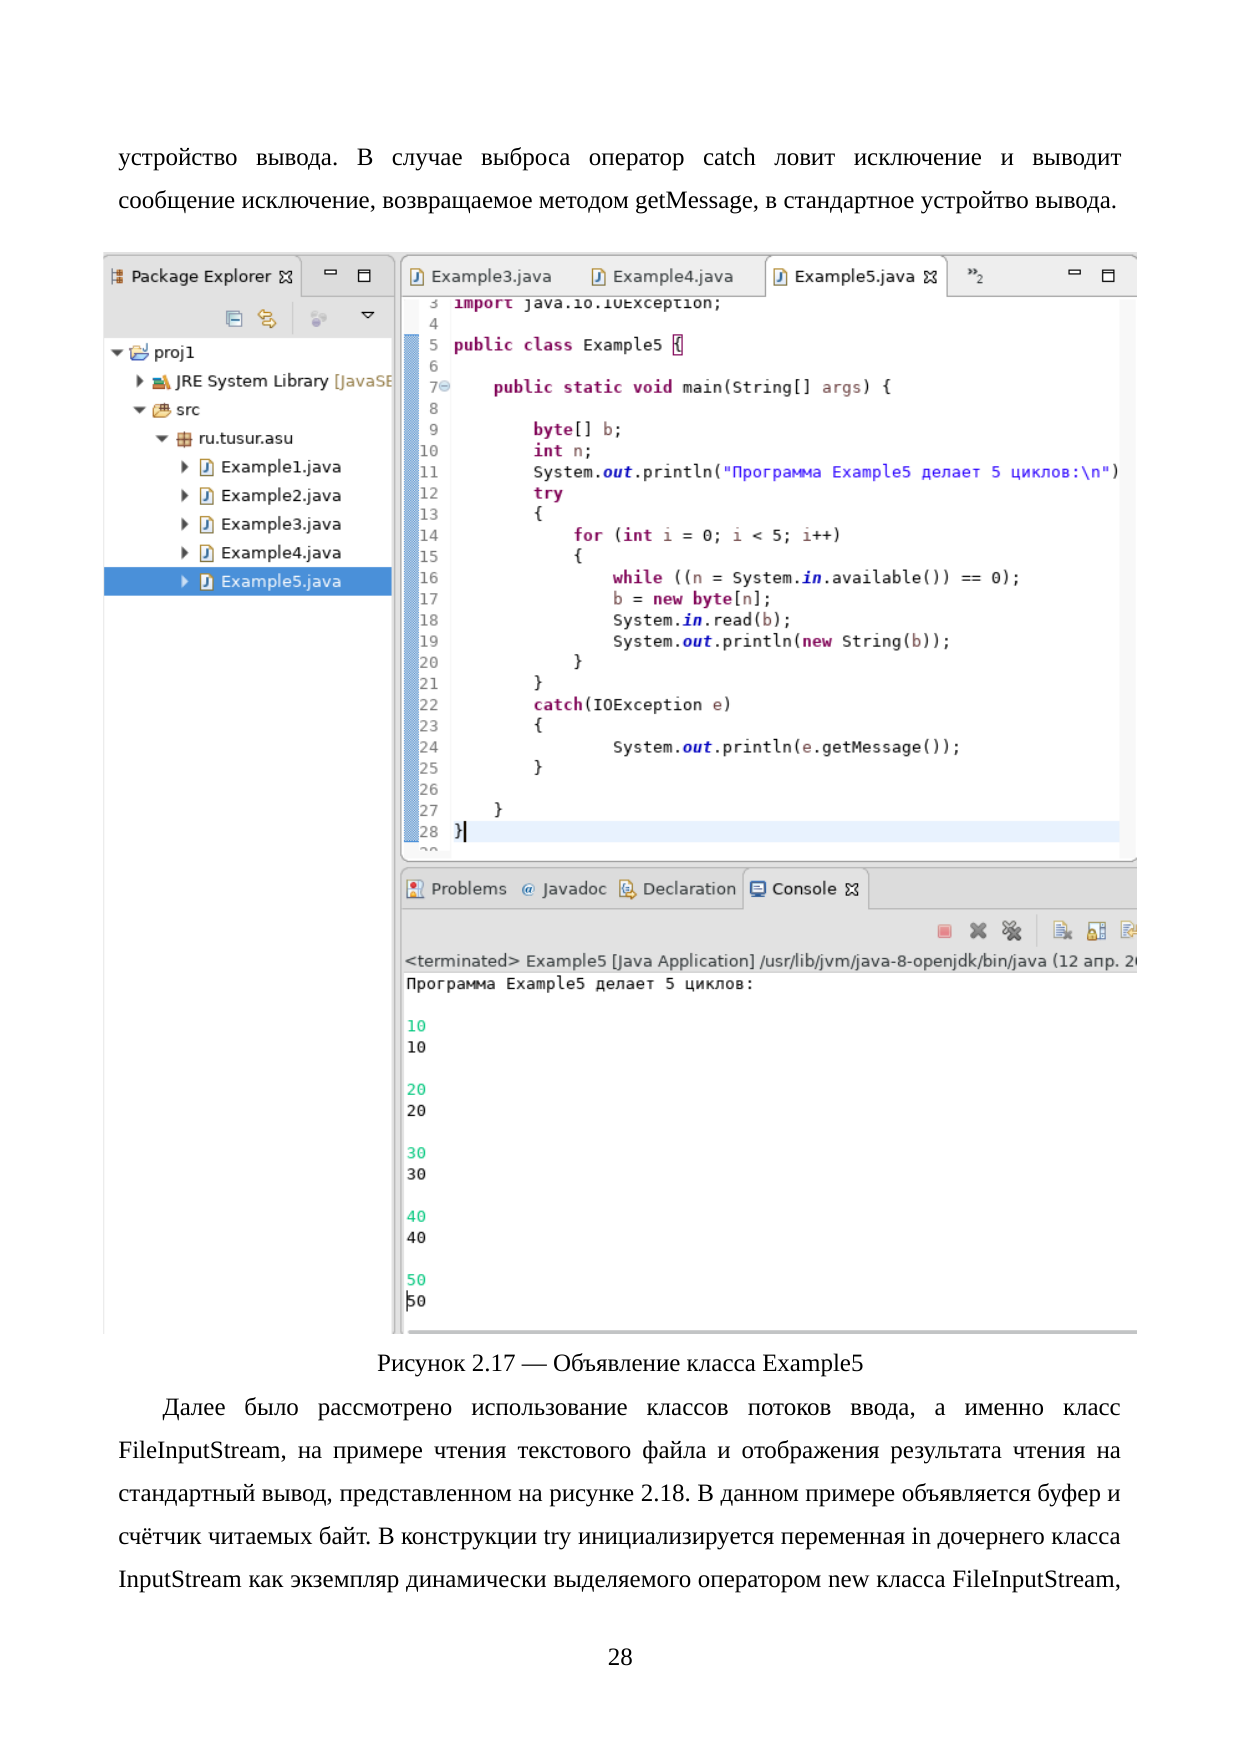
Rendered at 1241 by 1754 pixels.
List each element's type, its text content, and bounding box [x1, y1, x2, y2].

text устройство вывода. В случае выброса оператор catch ловит исключение и выводит сообщение исключение, возвращаемое методом getMessage, в стандартное устройтво вывода. [118, 142, 1122, 214]
text Рисунок 2.17 — Объявление класса Example5 [118, 1334, 1122, 1377]
picture [103, 252, 1137, 1334]
text Далее было рассмотрено использование классов потоков ввода, а именно класс FileInputStream, на примере чтения текстового файла и отображения результата чтения на стандартный вывод, представленном на рисунке 2.18. В данном примере объявляется буфер и счётчик читаемых байт. В конструкции try инициализируется переменная in дочернего класса InputStream как экземпляр динамически выделяемого оператором new класса FileInputStream, [118, 1392, 1122, 1593]
